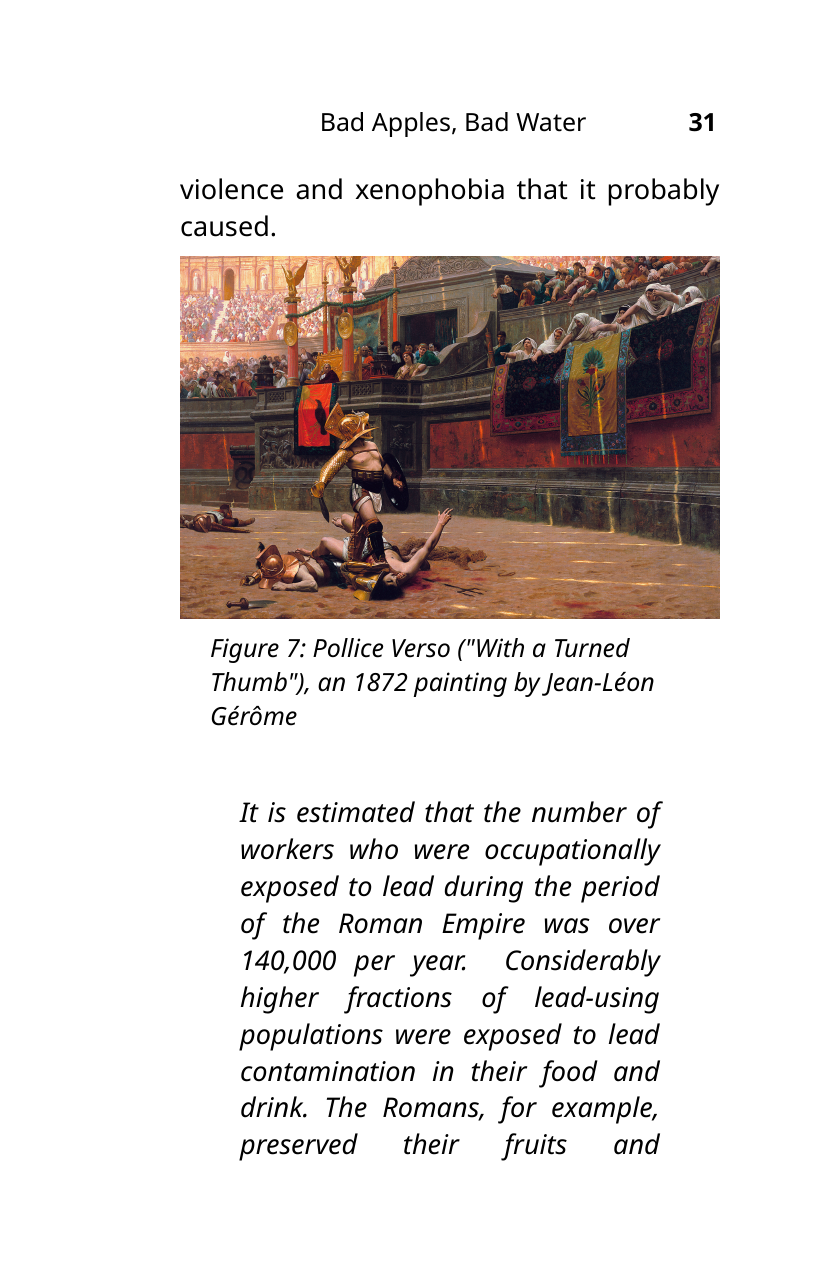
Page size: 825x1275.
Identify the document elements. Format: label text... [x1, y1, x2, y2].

text It is estimated that the number of workers who were occupationally exposed to lead during the period of the Roman Empire was over 140,000 per year. Considerably higher fractions of lead-using populations were exposed to lead contamination in their food and drink. The Romans, for example, preserved their fruits and [240, 794, 660, 1163]
picture [180, 256, 720, 619]
text violence and xenophobia that it probably caused. [180, 171, 720, 244]
text Figure 7: Pollice Verso ("With a Turned Thumb"), an 1872 painting by Jean-Léon Gérôme [210, 619, 690, 733]
